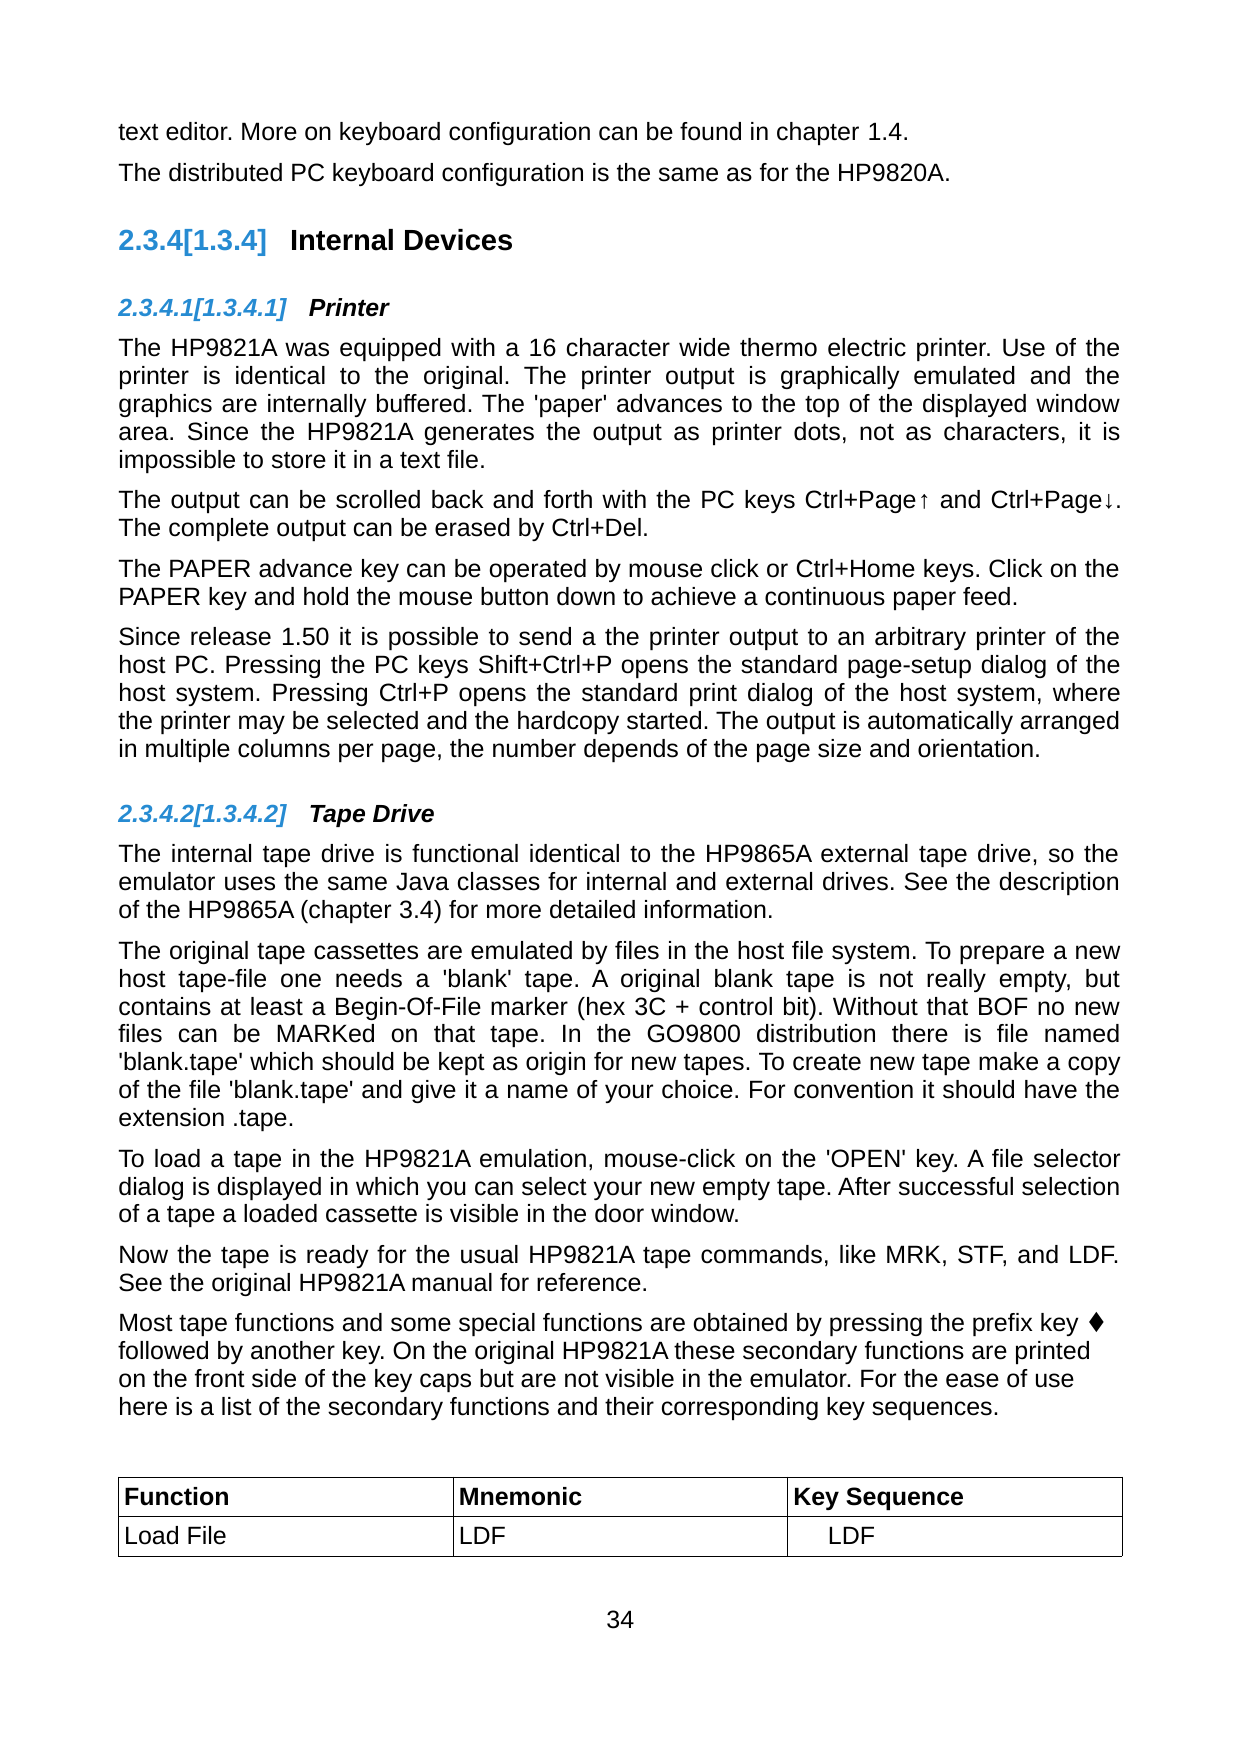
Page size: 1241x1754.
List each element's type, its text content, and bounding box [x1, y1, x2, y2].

text The original tape cassettes are emulated by files in the host file system. To prepare a new host tape-file one needs a 'blank' tape. A original blank tape is not really empty, but contains at least a Begin-Of-File marker (hex 3C + control bit). Without that BOF no new files can be MARKed on that tape. In the GO9800 distribution there is file named 'blank.tape' which should be kept as origin for new tapes. To create new tape make a copy of the file 'blank.tape' and give it a name of your choice. For convention it should have the extension .tape. [118, 937, 1122, 1132]
subtitle Tape Drive [118, 800, 1122, 828]
text Now the tape is ready for the usual HP9821A tape commands, like MRK, STF, and LDF. See the original HP9821A manual for reference. [118, 1241, 1122, 1297]
subtitle Internal Devices [118, 224, 1122, 257]
table_cell LDF [454, 1517, 787, 1556]
text text editor. More on keyboard configuration can be found in chapter 1.4. [118, 118, 1122, 146]
text The output can be scrolled back and forth with the PC keys Ctrl+Page↑ and Ctrl+Page↓. The complete output can be erased by Ctrl+Del. [118, 486, 1122, 542]
text To load a tape in the HP9821A emulation, mouse-click on the 'OPEN' key. A file selector dialog is displayed in which you can select your new empty tape. After successful selection of a tape a loaded cassette is visible in the door window. [118, 1144, 1122, 1228]
table_cell Load File [119, 1517, 453, 1556]
text The HP9821A was equipped with a 16 character wide thermo electric printer. Use of the printer is identical to the original. The printer output is graphically emulated and the graphics are internally buffered. The 'paper' advances to the top of the displayed window area. Since the HP9821A generates the output as printer dots, not as characters, it is impossible to store it in a text file. [118, 334, 1122, 474]
text Since release 1.50 it is possible to send a the printer output to an arbitrary printer of the host PC. Pressing the PC keys Shift+Ctrl+P opens the standard page-setup dialog of the host system. Pressing Ctrl+P opens the standard print dialog of the host system, where the printer may be selected and the hardcopy started. The output is automatically arranged in multiple columns per page, the number depends of the page size and orientation. [118, 623, 1122, 763]
table_header Key Sequence [788, 1478, 1122, 1516]
subtitle Printer [118, 294, 1122, 322]
table_header Function [119, 1478, 453, 1516]
text The internal tape drive is functional identical to the HP9865A external tape drive, so the emulator uses the same Java classes for internal and external drives. See the description of the HP9865A (chapter 3.4) for more detailed information. [118, 840, 1122, 924]
text The PAPER advance key can be operated by mouse click or Ctrl+Home keys. Click on the PAPER key and hold the mouse button down to achieve a continuous paper feed. [118, 555, 1122, 611]
text The distributed PC keyboard configuration is the same as for the HP9820A. [118, 158, 1122, 186]
table_header Mnemonic [454, 1478, 787, 1516]
list Most tape functions and some special functions are obtained by pressing the prefix key  followed by another key. On the original HP9821A these secondary functions are printed on the front side of the key caps but are not visible in the emulator. For the ease of use here is a list of the secondary functions and their corresponding key sequences. [118, 1309, 1122, 1421]
table_cell LDF [788, 1517, 1122, 1556]
